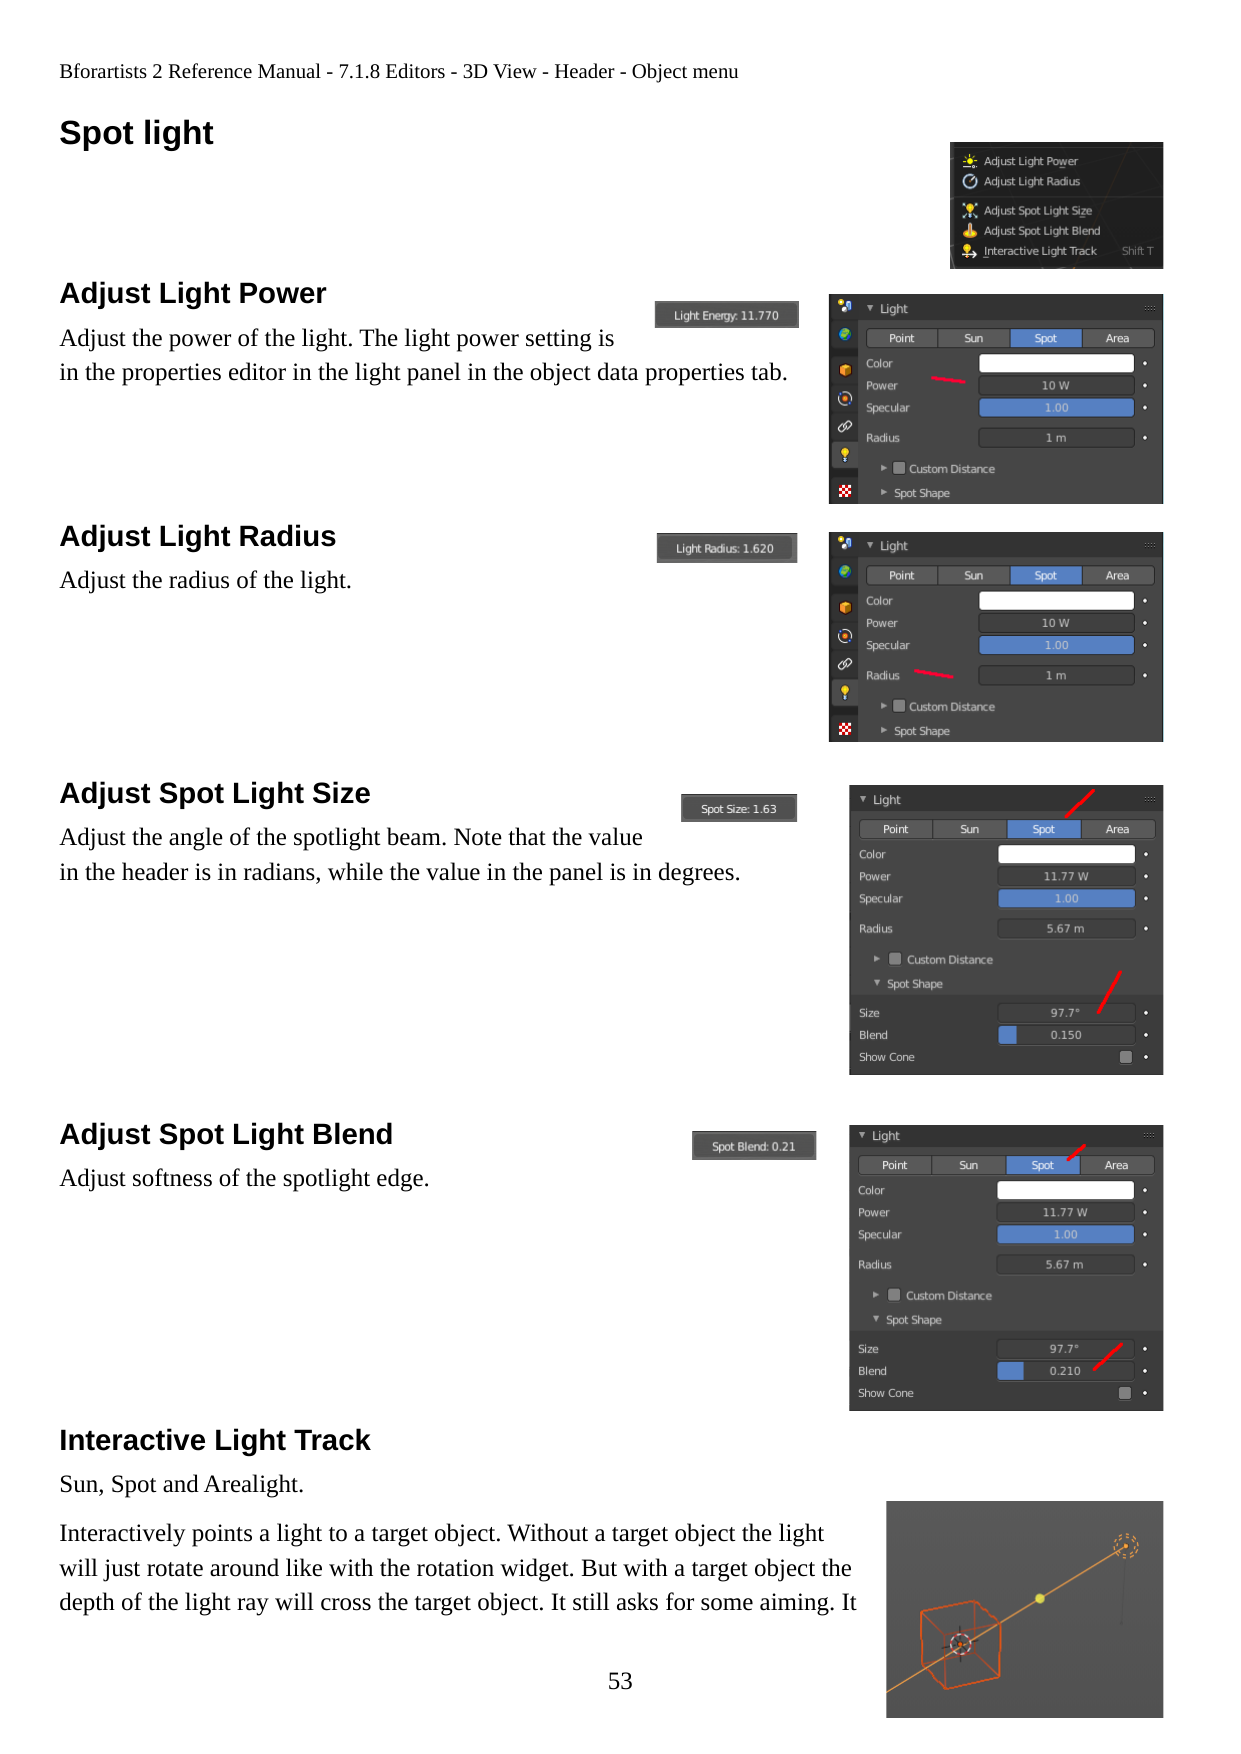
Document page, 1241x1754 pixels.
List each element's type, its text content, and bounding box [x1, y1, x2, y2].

text Adjust the radius of the light. [59, 565, 828, 594]
picture [849, 785, 1164, 1075]
text Interactively points a light to a target object. Without a target object the light will just rotate around like with the rotation widget. But with a target object the depth of the light ray will cross the target object. It still asks for some aiming. It [59, 1518, 886, 1616]
subtitle Adjust Light Radius [59, 519, 1181, 553]
text Adjust the power of the light. The light power setting is in the properties editor in the light panel in the object data properties tab. [59, 323, 828, 386]
picture [828, 294, 1164, 504]
picture [849, 1125, 1164, 1411]
picture [656, 533, 798, 563]
subtitle Interactive Light Track [59, 1423, 1181, 1457]
picture [692, 1131, 817, 1160]
subtitle Adjust Spot Light Blend [59, 1117, 1181, 1150]
picture [886, 1501, 1164, 1718]
subtitle Spot light [59, 113, 1181, 151]
text Adjust the angle of the spotlight beam. Note that the value in the header is in radians, while the value in the panel is in degrees. [59, 822, 849, 886]
picture [681, 794, 798, 822]
text Sun, Spot and Arealight. [59, 1469, 1181, 1498]
picture [950, 142, 1164, 269]
text Adjust softness of the spotlight edge. [59, 1163, 849, 1192]
subtitle Adjust Light Power [59, 276, 1181, 310]
picture [828, 532, 1164, 742]
picture [654, 301, 799, 328]
subtitle Adjust Spot Light Size [59, 776, 1181, 810]
